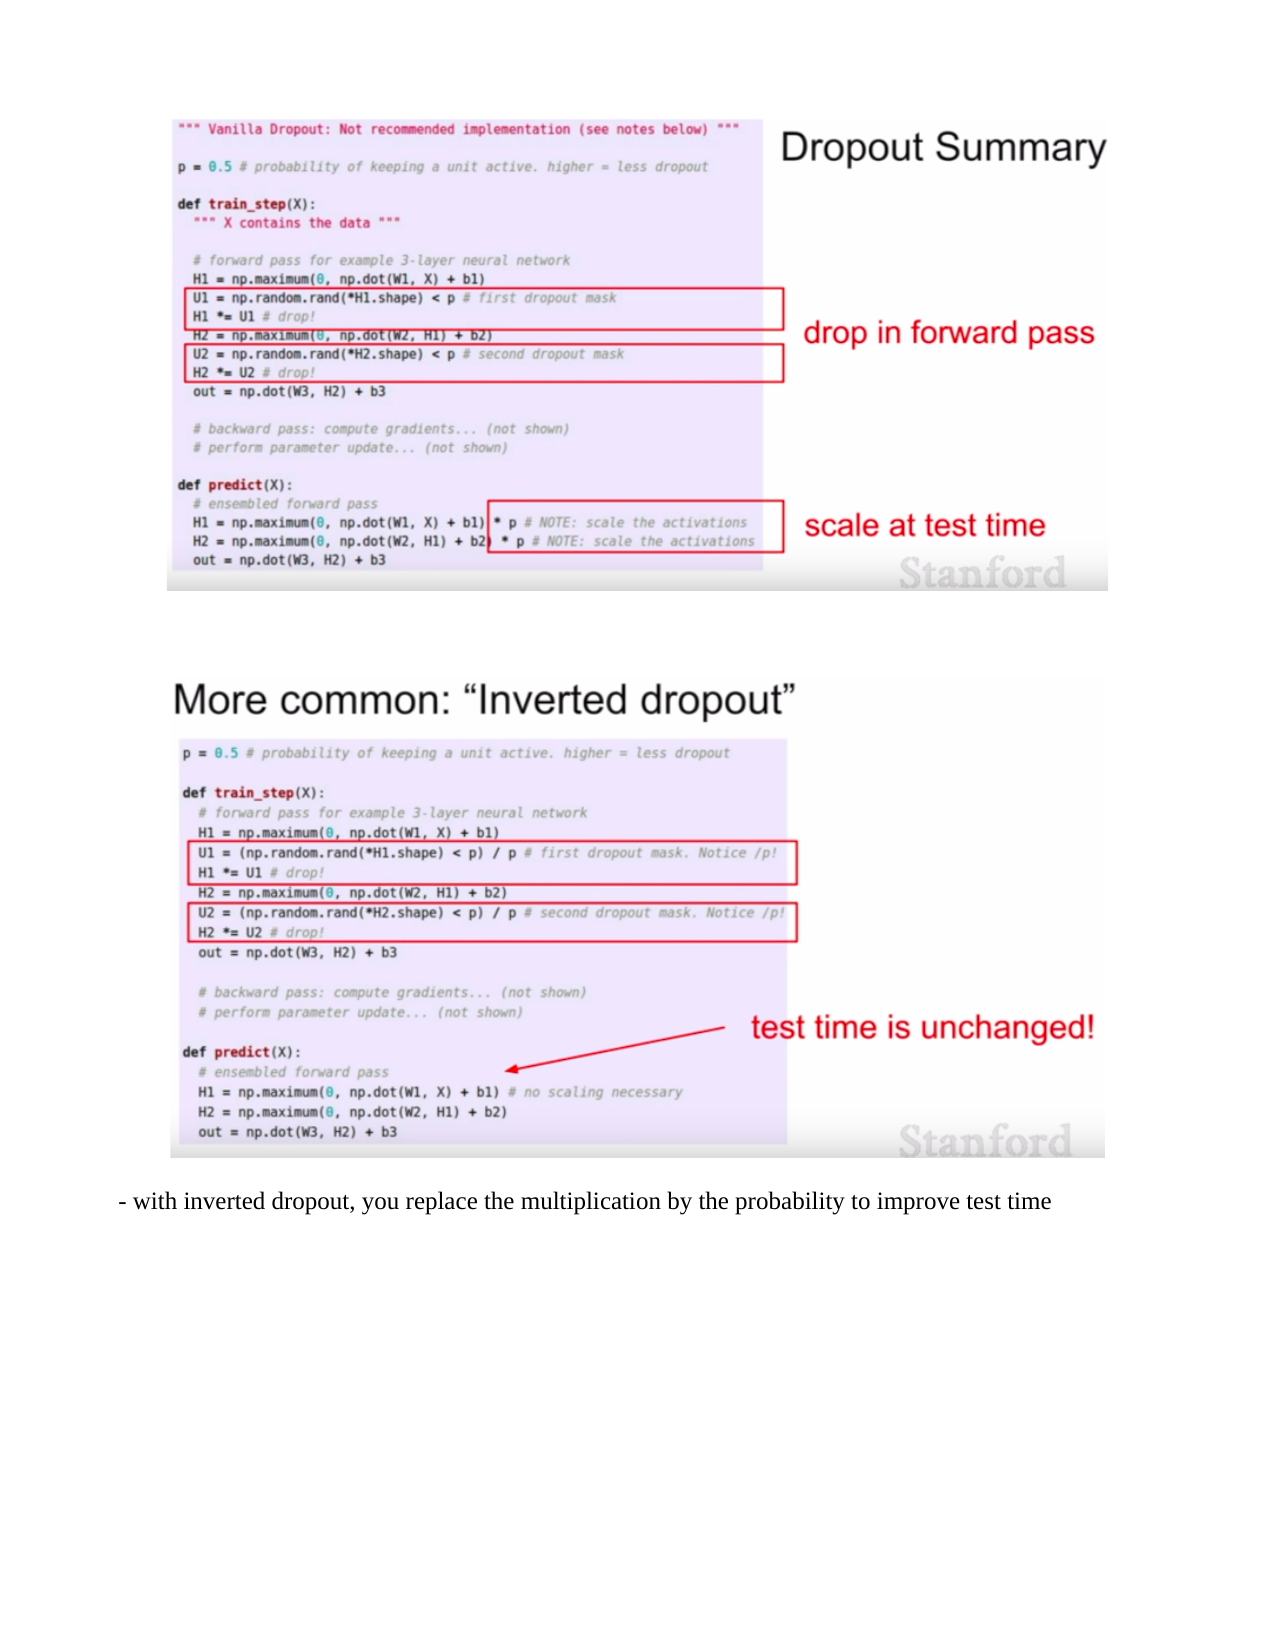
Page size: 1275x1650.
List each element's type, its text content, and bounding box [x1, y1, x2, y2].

text - with inverted dropout, you replace the multiplication by the probability to improve test time [118, 1186, 1157, 1215]
picture [166, 118, 1109, 591]
picture [170, 676, 1105, 1158]
